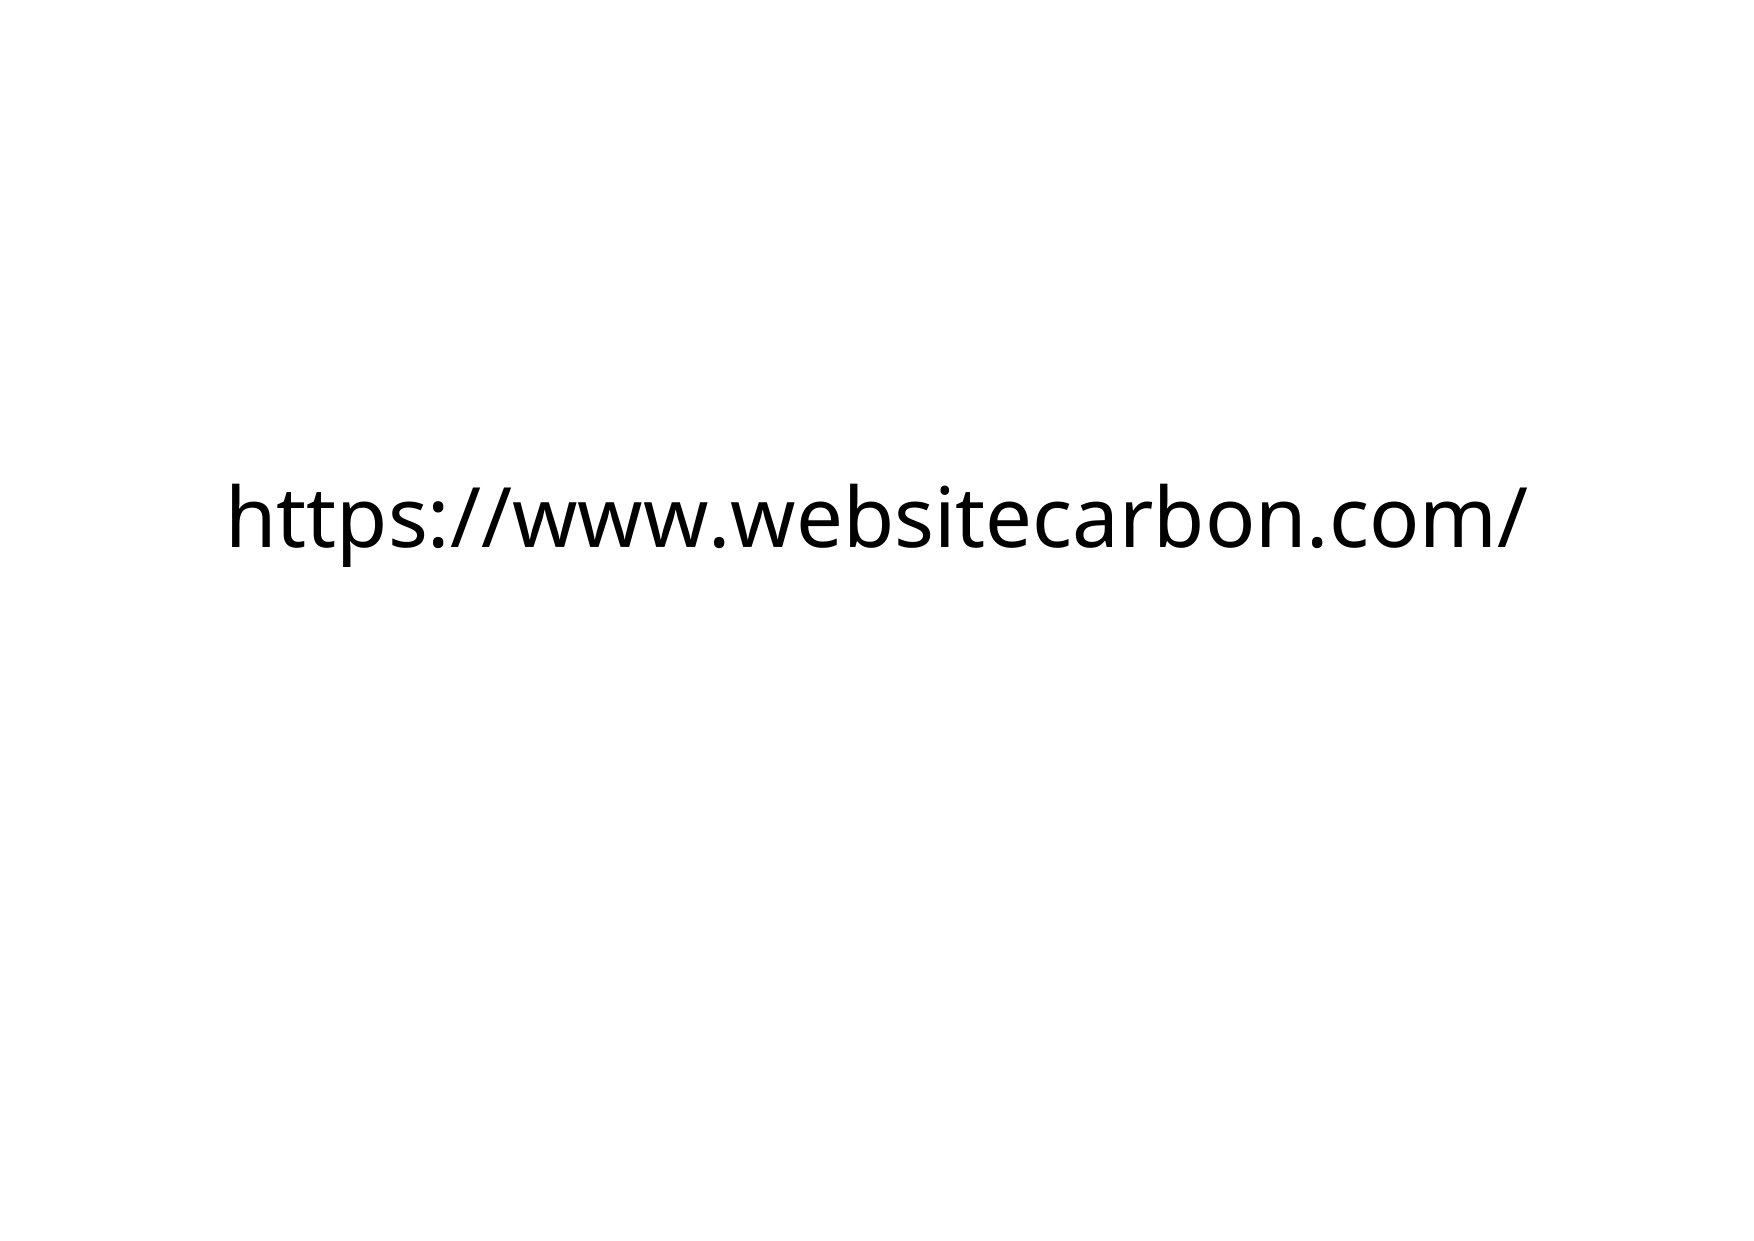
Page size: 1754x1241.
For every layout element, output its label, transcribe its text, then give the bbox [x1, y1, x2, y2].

text https://www.websitecarbon.com/ [118, 459, 1636, 572]
